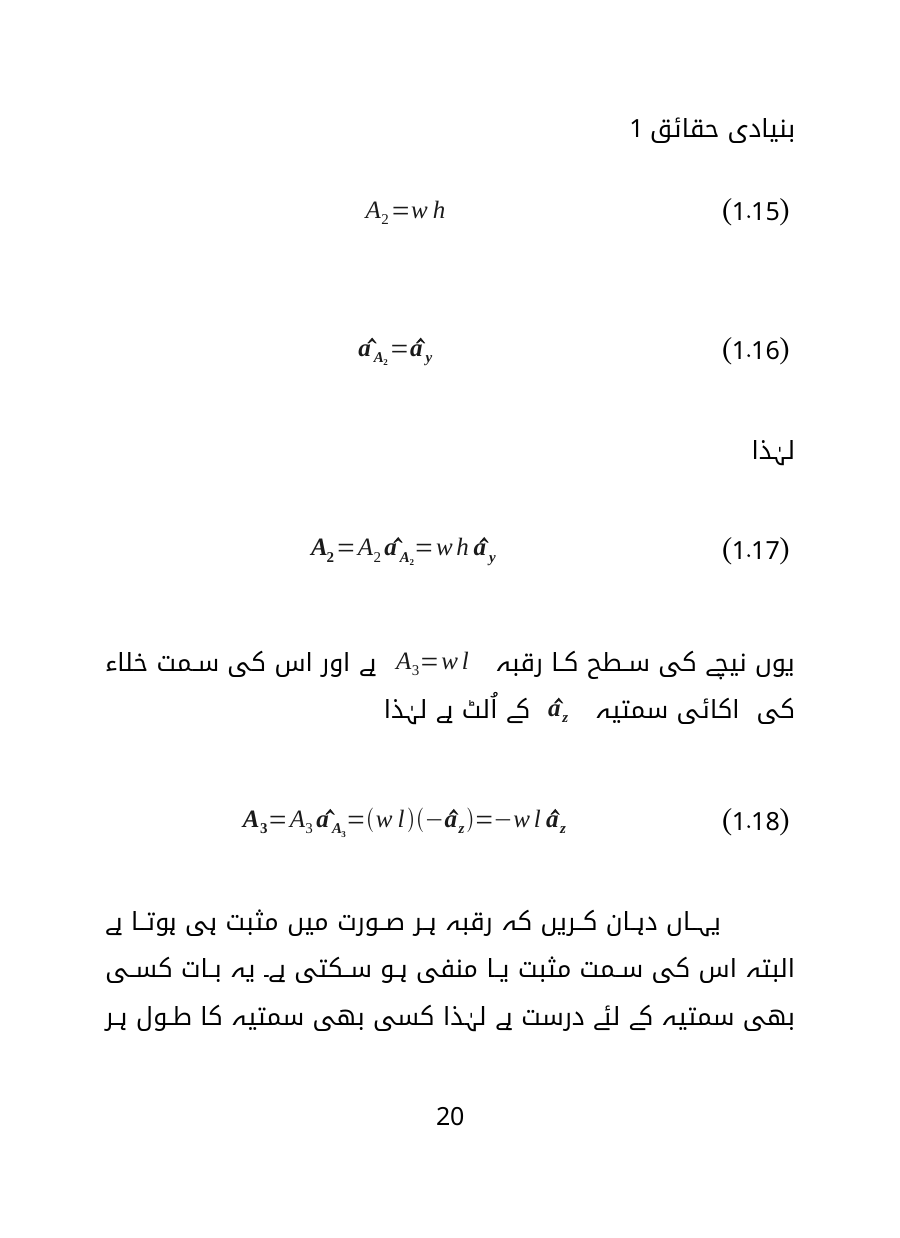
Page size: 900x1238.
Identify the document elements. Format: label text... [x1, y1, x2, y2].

table_header (1.17) [689, 521, 795, 593]
text یوں نیچے کی سطح کا رقبہ ہے اور اس کی سمت خلاء کی اکائی سمتیہ کے اُلٹ ہے لہٰذا [105, 639, 795, 734]
text یہاں دہان کریں کہ رقبہ ہر صورت میں مثبت ہی ہوتا ہے البتہ اس کی سمت مثبت یا منفی ہو سکتی ہے۔ یہ بات کسی بھی سمتیہ کے لئے درست ہے لہٰذا کسی بھی سمتیہ کا طول ہر صورت میں مثبت ہی ہوتا ہے البتہ اس کی سمت مثبت یا منفی ہو سکتی ہے۔ [105, 898, 795, 1041]
table_header (1.15) [696, 183, 795, 254]
table_header [105, 521, 689, 593]
table_header (1.18) [693, 793, 795, 864]
table_header (1.16) [694, 322, 795, 393]
table_header [105, 793, 692, 864]
text لہٰذا [105, 427, 795, 475]
table_header [105, 183, 696, 254]
table_header [105, 322, 694, 393]
